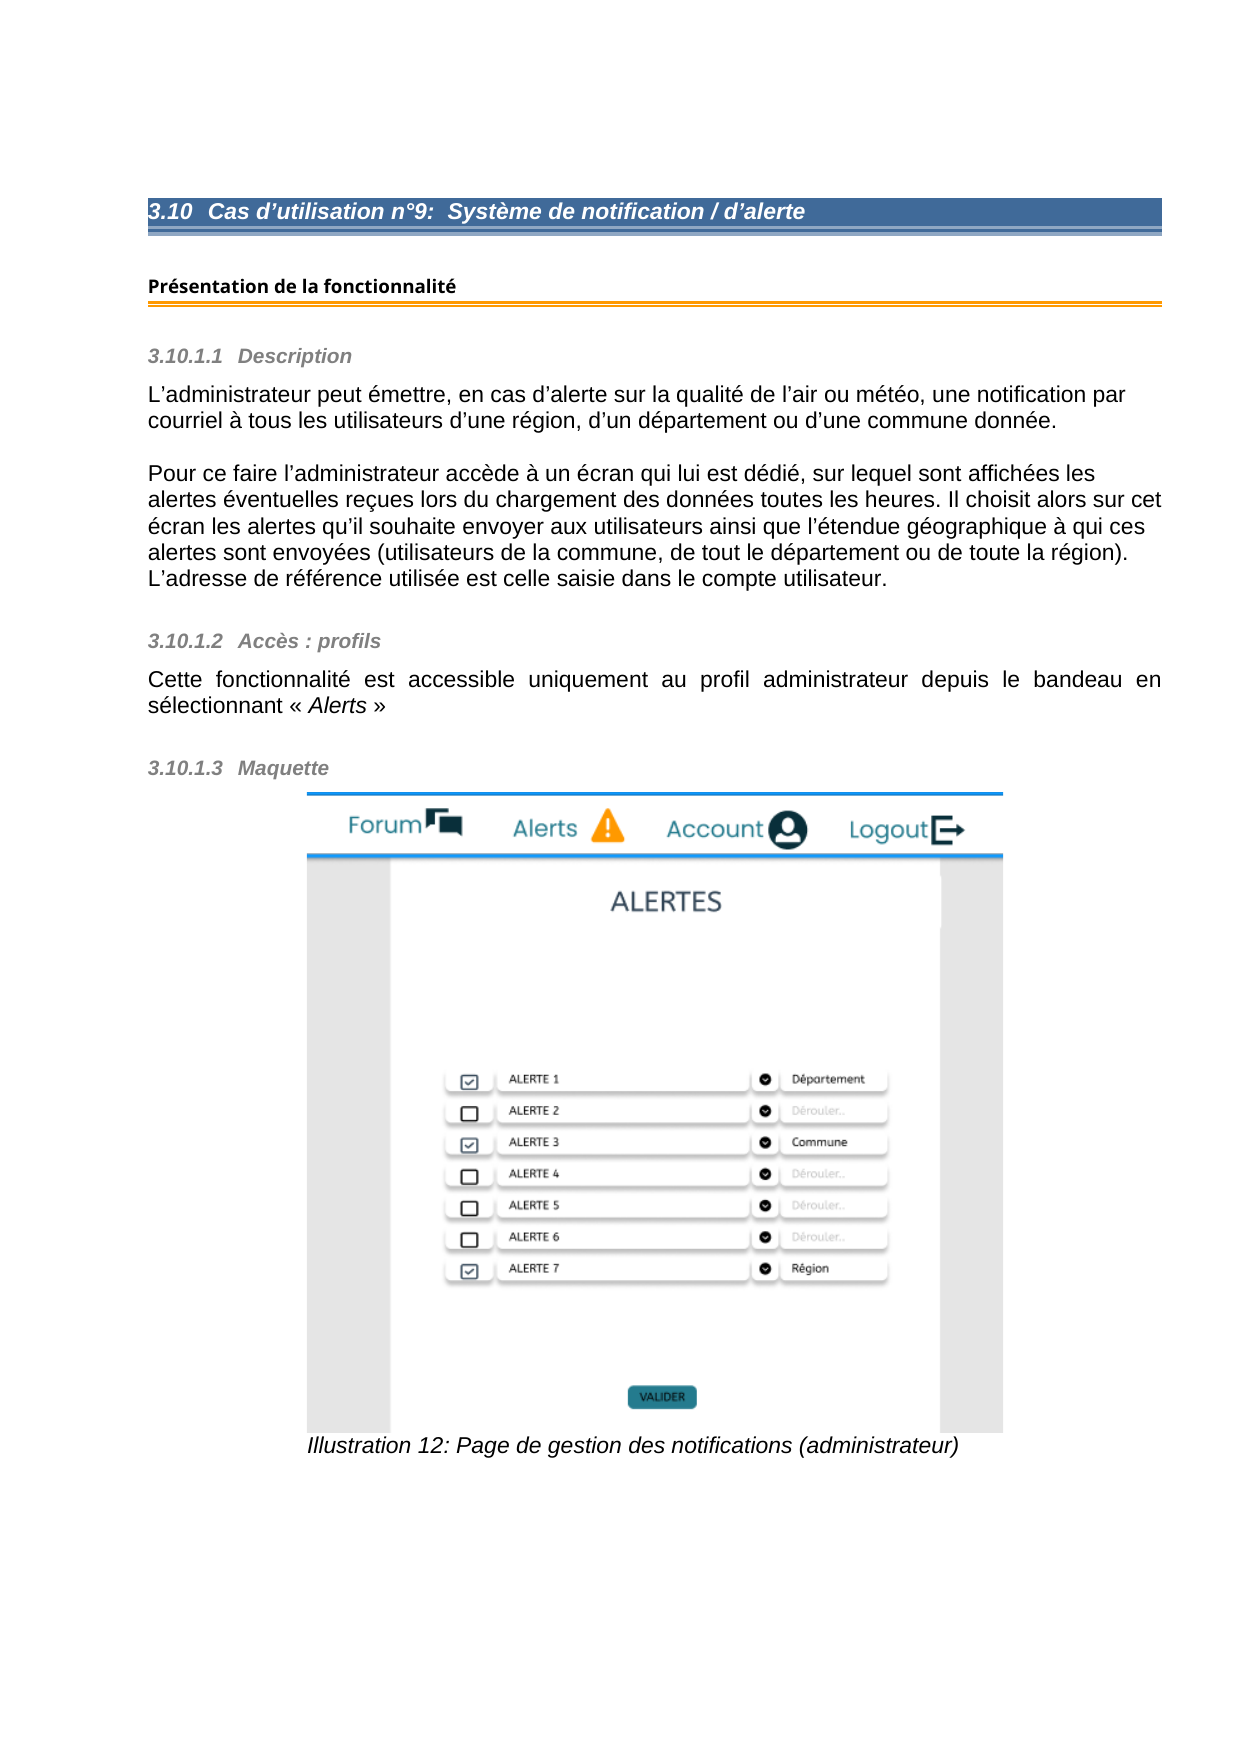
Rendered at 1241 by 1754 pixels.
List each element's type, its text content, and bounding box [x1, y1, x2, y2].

subtitle Accès : profils [148, 629, 1162, 653]
text L’administrateur peut émettre, en cas d’alerte sur la qualité de l’air ou météo, une notification par courriel à tous les utilisateurs d’une région, d’un département ou d’une commune donnée. [148, 381, 1162, 433]
subtitle Description [148, 344, 1162, 368]
subtitle Maquette [148, 756, 1162, 780]
subtitle Présentation de la fonctionnalité [148, 273, 1162, 301]
subtitle Cas d’utilisation n°9: Système de notification / d’alerte [148, 198, 1162, 226]
picture [306, 792, 1004, 1433]
text Cette fonctionnalité est accessible uniquement au profil administrateur depuis le bandeau en sélectionnant « Alerts » [148, 666, 1162, 718]
text Illustration 12: Page de gestion des notifications (administrateur) [307, 1433, 1003, 1459]
text Pour ce faire l’administrateur accède à un écran qui lui est dédié, sur lequel sont affichées les alertes éventuelles reçues lors du chargement des données toutes les heures. Il choisit alors sur cet écran les alertes qu’il souhaite envoyer aux utilisateurs ainsi que l’étendue géographique à qui ces alertes sont envoyées (utilisateurs de la commune, de tout le département ou de toute la région). L’adresse de référence utilisée est celle saisie dans le compte utilisateur. [148, 460, 1162, 592]
